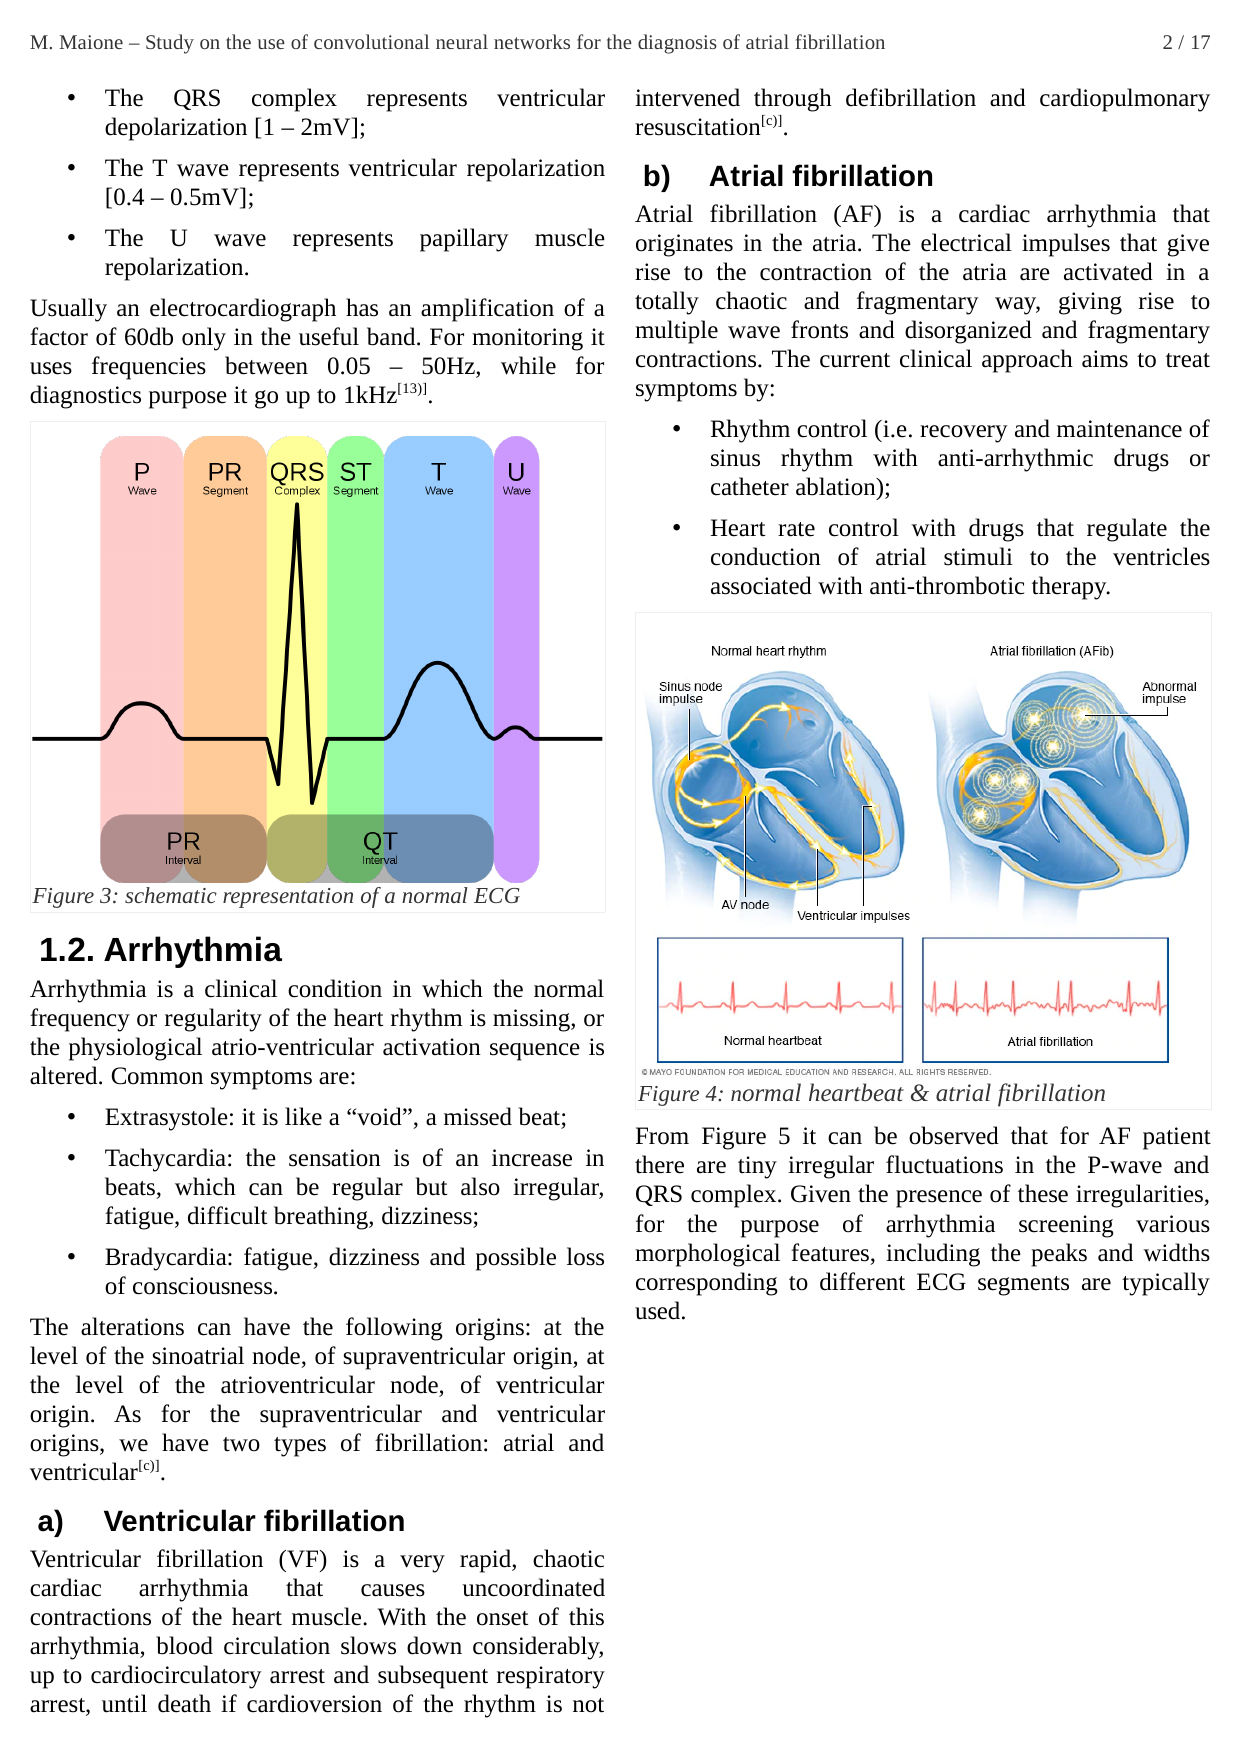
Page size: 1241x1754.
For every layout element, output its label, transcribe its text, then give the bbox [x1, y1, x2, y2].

list Rhythm control (i.e. recovery and maintenance of sinus rhythm with anti-arrhythmic drugs or catheter ablation); [672, 414, 1211, 501]
text Figure 4: normal heartbeat & atrial fibrillation [638, 1078, 1208, 1106]
list The T wave represents ventricular repolarization [0.4 – 0.5mV]; [67, 153, 605, 211]
list Heart rate control with drugs that regulate the conduction of atrial stimuli to the ventricles associated with anti-thrombotic therapy. [672, 513, 1211, 600]
subtitle Atrial fibrillation [635, 159, 1211, 193]
text The alterations can have the following origins: at the level of the sinoatrial node, of supraventricular origin, at the level of the atrioventricular node, of ventricular origin. As for the supraventricular and ventricular origins, we have two types of fibrillation: atrial and ventricular[c]. [29, 1312, 605, 1486]
list Tachycardia: the sensation is of an increase in beats, which can be regular but also irregular, fatigue, difficult breathing, dizziness; [67, 1143, 605, 1230]
picture [637, 627, 1208, 1078]
text Atrial fibrillation (AF) is a cardiac arrhythmia that originates in the atria. The electrical impulses that give rise to the contraction of the atria are activated in a totally chaotic and fragmentary way, giving rise to multiple wave fronts and disorganized and fragmentary contractions. The current clinical approach aims to treat symptoms by: [635, 199, 1211, 402]
list Extrasystole: it is like a “void”, a missed beat; [67, 1102, 605, 1131]
list Bradycardia: fatigue, dizziness and possible loss of consciousness. [67, 1242, 605, 1300]
text Figure 3: schematic representation of a normal ECG [32, 883, 602, 909]
list The QRS complex represents ventricular depolarization [1 – 2mV]; [67, 83, 605, 141]
subtitle Arrhythmia [29, 929, 605, 968]
text Usually an electrocardiograph has an amplification of a factor of 60db only in the useful band. For monitoring it uses frequencies between 0.05 – 50Hz, while for diagnostics purpose it go up to 1kHz[13]. [29, 293, 605, 409]
text From Figure 5 it can be observed that for AF patient there are tiny irregular fluctuations in the P-wave and QRS complex. Given the presence of these irregularities, for the purpose of arrhythmia screening various morphological features, including the peaks and widths corresponding to different ECG segments are typically used. [635, 1121, 1211, 1325]
subtitle Ventricular fibrillation [29, 1504, 605, 1538]
picture [32, 436, 603, 883]
text intervened through defibrillation and cardiopulmonary resuscitation[c]. [635, 83, 1211, 141]
list The U wave represents papillary muscle repolarization. [67, 223, 605, 281]
text Ventricular fibrillation (VF) is a very rapid, chaotic cardiac arrhythmia that causes uncoordinated contractions of the heart muscle. With the onset of this arrhythmia, blood circulation slows down considerably, up to cardiocirculatory arrest and subsequent respiratory arrest, until death if cardioversion of the rhythm is not [29, 1544, 605, 1718]
text Arrhythmia is a clinical condition in which the normal frequency or regularity of the heart rhythm is missing, or the physiological atrio-ventricular activation sequence is altered. Common symptoms are: [29, 974, 605, 1090]
